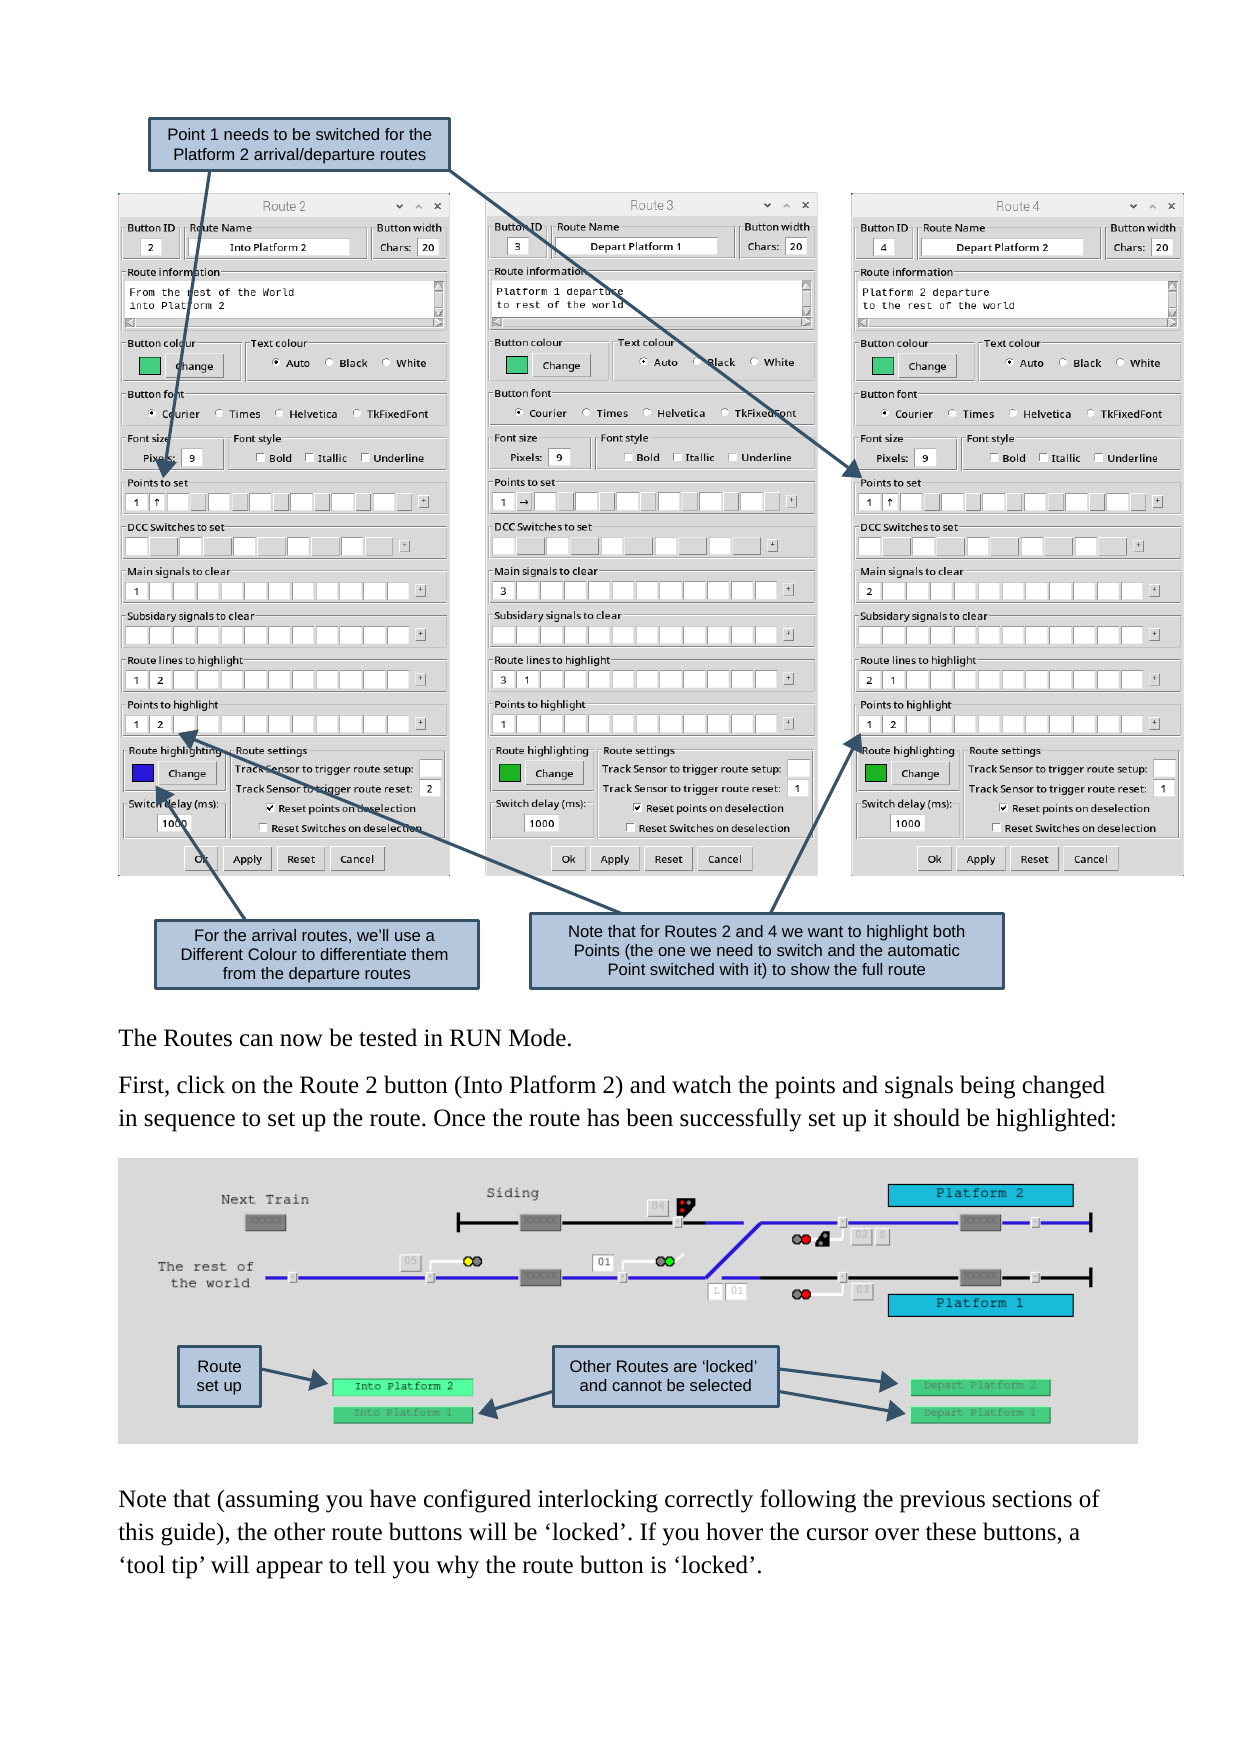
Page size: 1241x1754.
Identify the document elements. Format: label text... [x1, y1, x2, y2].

picture [485, 192, 818, 442]
picture [851, 193, 1184, 876]
text Note that (assuming you have configured interlocking correctly following the previous sections of this guide), the other route buttons will be ‘locked’. If you hover the cursor over these buttons, a ‘tool tip’ will appear to tell you why the route button is ‘locked’. [118, 1484, 1122, 1579]
picture [485, 200, 818, 876]
picture [485, 861, 522, 876]
picture [792, 824, 818, 876]
text The Routes can now be tested in RUN Mode. [118, 1023, 1122, 1051]
picture [118, 1158, 1139, 1444]
picture [118, 193, 450, 876]
text First, click on the Route 2 button (Into Platform 2) and watch the points and signals being changed in sequence to set up the route. Once the route has been successfully set up it should be highlighted: [118, 1070, 1122, 1132]
